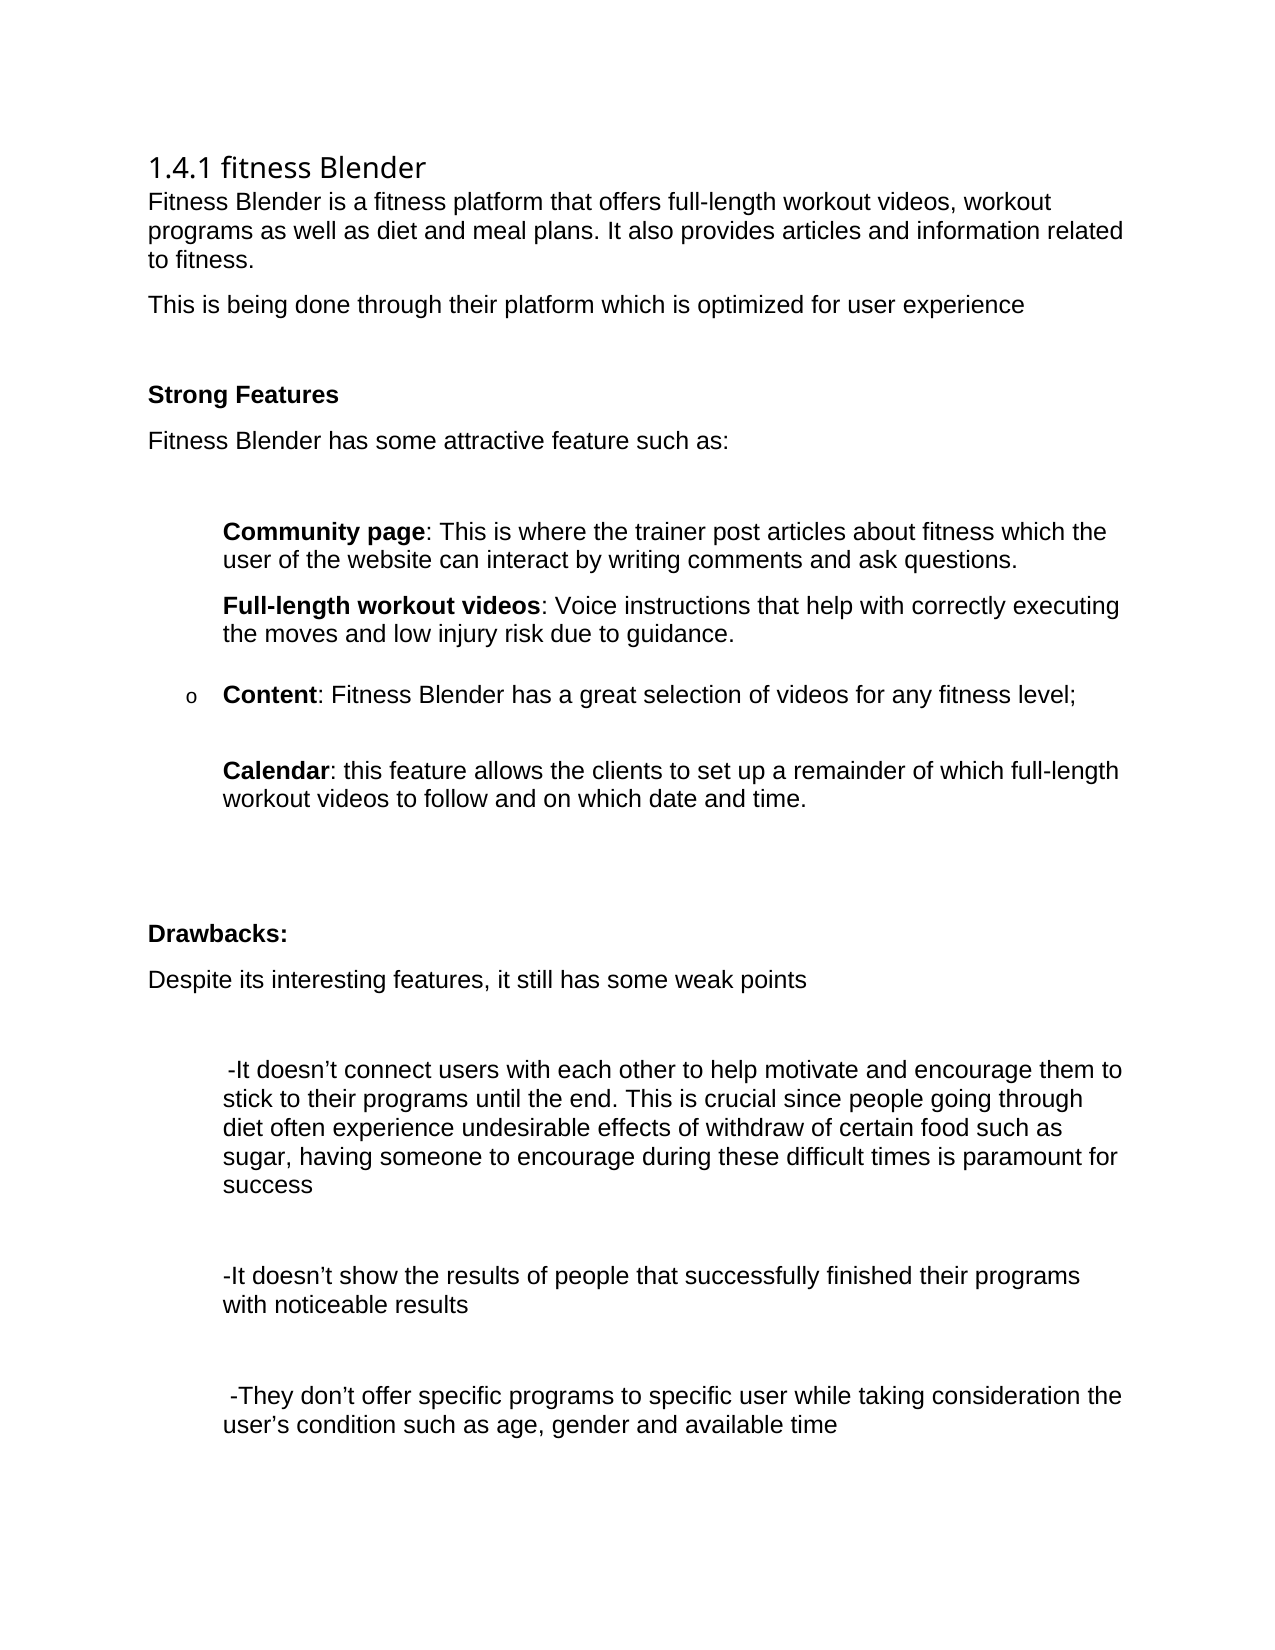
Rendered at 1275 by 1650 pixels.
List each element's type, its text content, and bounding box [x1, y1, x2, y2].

text This is being done through their platform which is optimized for user experience [148, 290, 1127, 319]
list Content: Fitness Blender has a great selection of videos for any fitness level; [185, 681, 1127, 710]
text -They don’t offer specific programs to specific user while taking consideration the user’s condition such as age, gender and available time [223, 1381, 1127, 1438]
text Full-length workout videos: Voice instructions that help with correctly executing the moves and low injury risk due to guidance. [223, 591, 1127, 648]
text Despite its interesting features, it still has some weak points [148, 964, 1127, 993]
text -It doesn’t show the results of people that successfully finished their programs with noticeable results [223, 1261, 1127, 1319]
text Strong Features [148, 380, 1127, 409]
text Fitness Blender has some attractive feature such as: [148, 426, 1127, 454]
text Fitness Blender is a fitness platform that offers full-length workout videos, workout programs as well as diet and meal plans. It also provides articles and information related to fitness. [148, 187, 1127, 273]
text Calendar: this feature allows the clients to set up a remainder of which full-length workout videos to follow and on which date and time. [223, 756, 1127, 813]
text Drawbacks: [148, 919, 1127, 948]
subtitle 1.4.1 fitness Blender [148, 148, 1127, 187]
text -It doesn’t connect users with each other to help motivate and encourage them to stick to their programs until the end. This is crucial since people going through diet often experience undesirable effects of withdraw of certain food such as sugar, having someone to encourage during these difficult times is paramount for success [223, 1055, 1127, 1199]
text Community page: This is where the trainer post articles about fitness which the user of the website can interact by writing comments and ask questions. [223, 517, 1127, 574]
